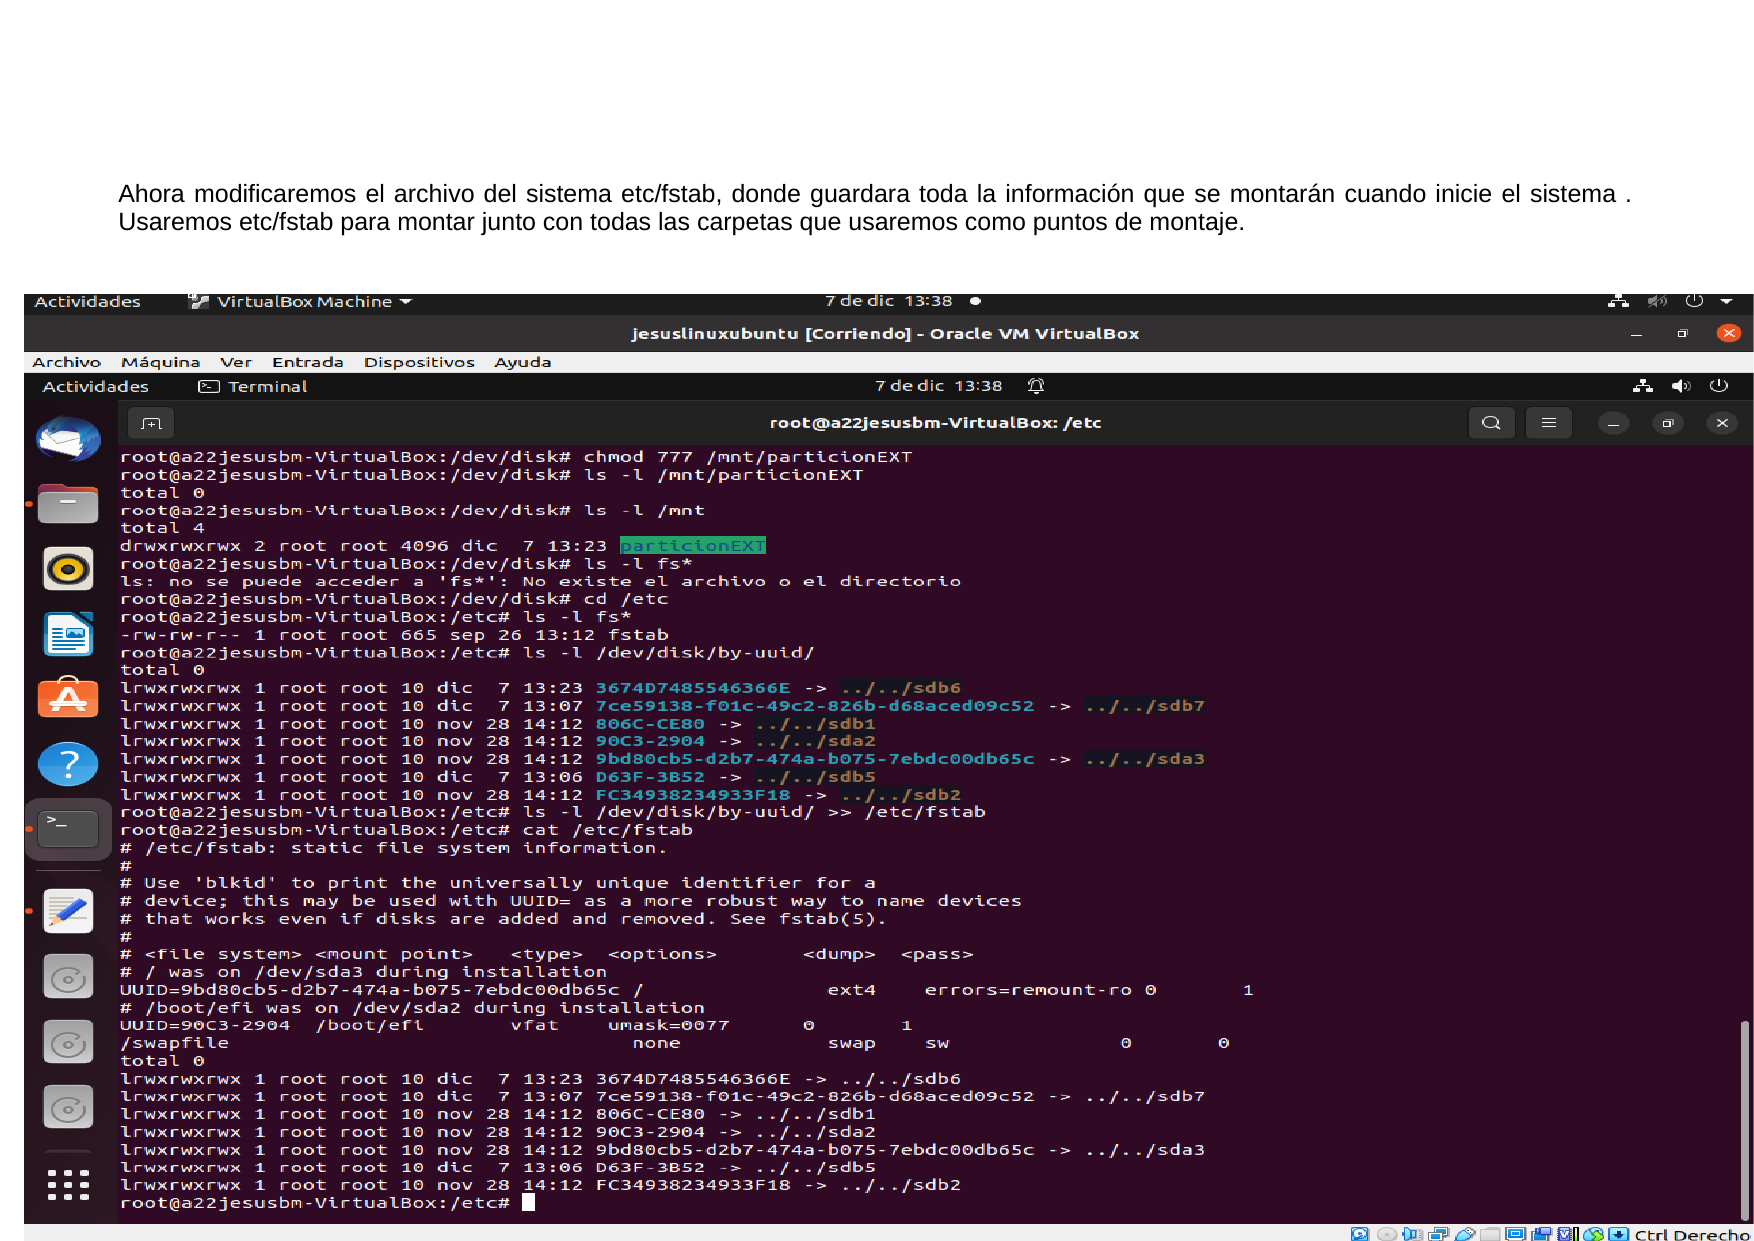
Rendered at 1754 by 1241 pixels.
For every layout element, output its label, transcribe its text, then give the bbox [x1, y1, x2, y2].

picture [24, 294, 1754, 1241]
text Ahora modificaremos el archivo del sistema etc/fstab, donde guardara toda la información que se montarán cuando inicie el sistema . Usaremos etc/fstab para montar junto con todas las carpetas que usaremos como puntos de montaje. [118, 178, 1636, 236]
